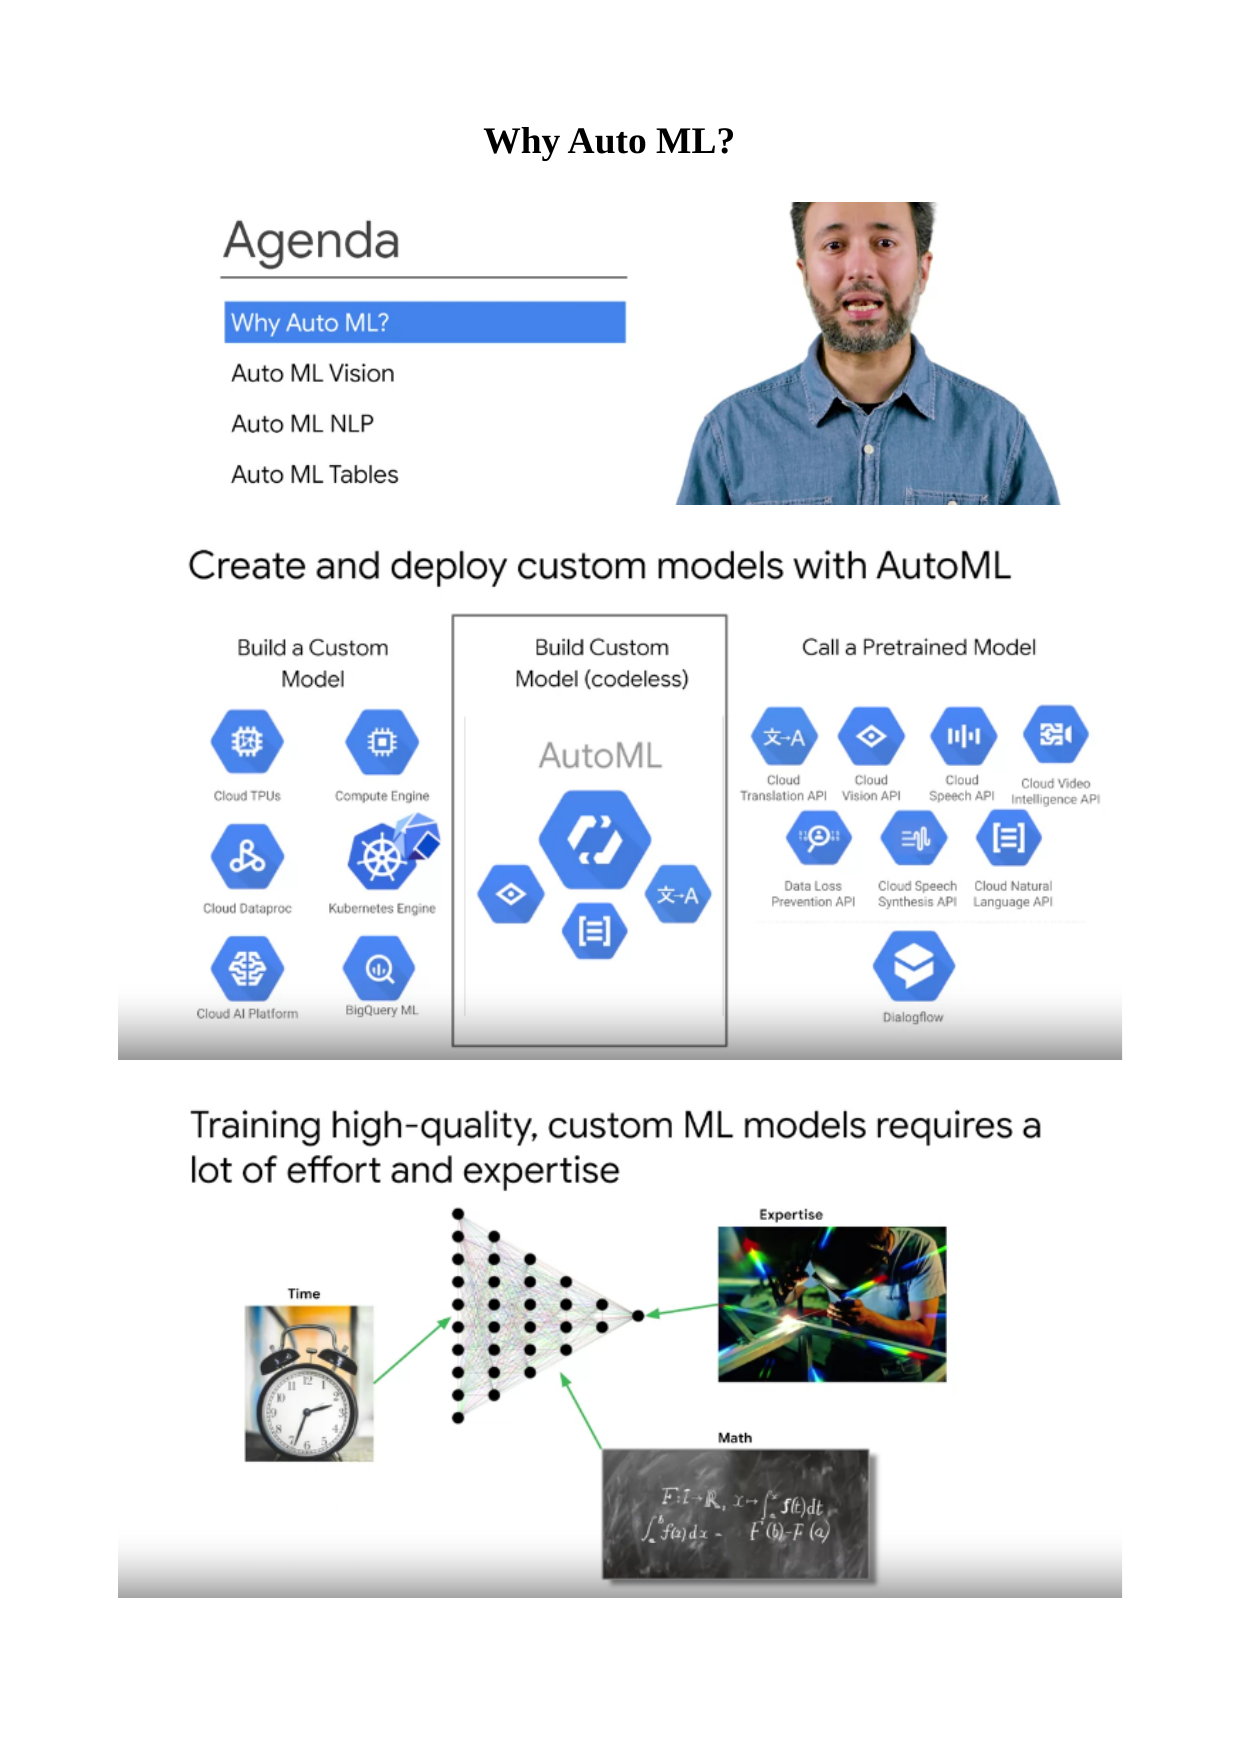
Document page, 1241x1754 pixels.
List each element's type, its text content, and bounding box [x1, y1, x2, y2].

picture [118, 202, 1123, 505]
picture [118, 533, 1123, 1060]
picture [118, 1088, 1123, 1598]
subtitle Why Auto ML? [118, 118, 1122, 161]
